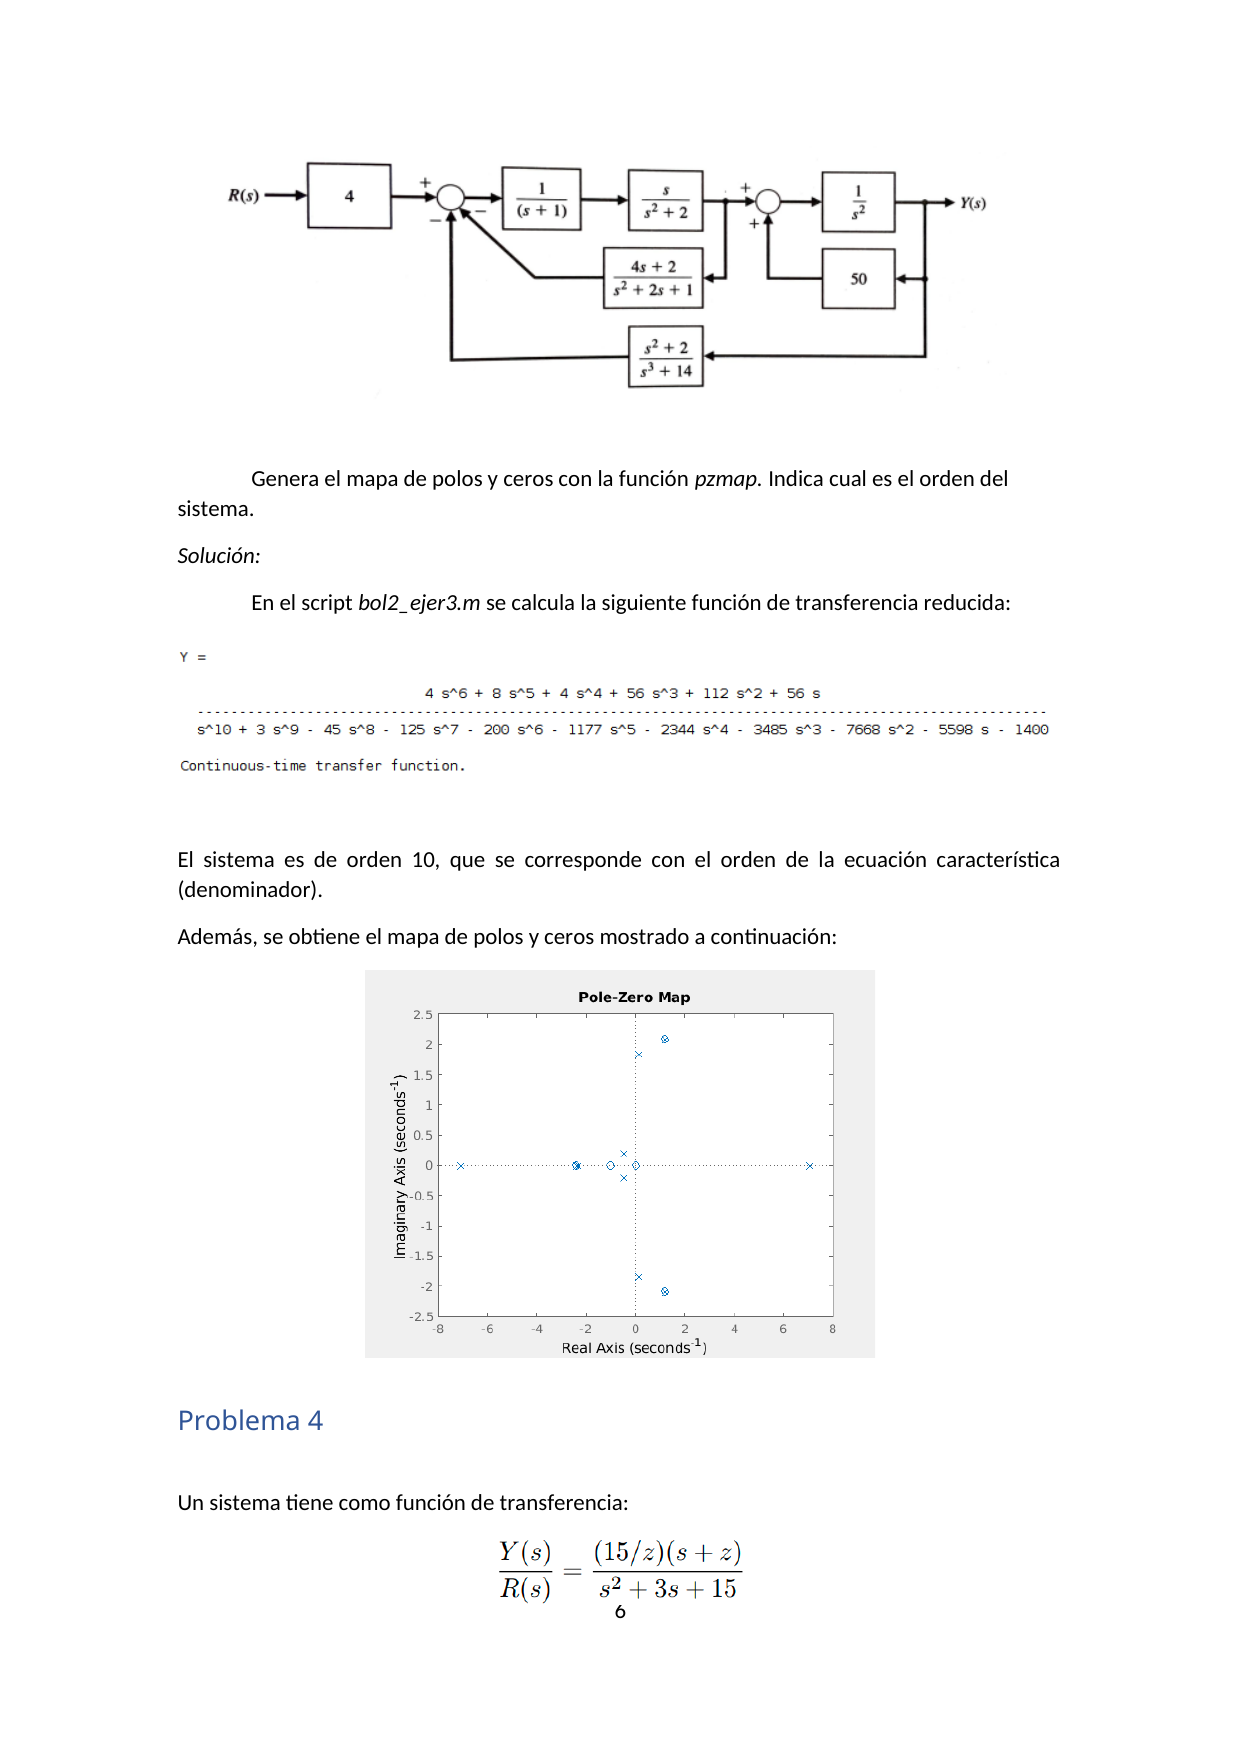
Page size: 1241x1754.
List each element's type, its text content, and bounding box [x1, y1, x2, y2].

text Genera el mapa de polos y ceros con la función pzmap. Indica cual es el orden del sistema. [177, 464, 1063, 522]
text Además, se obtiene el mapa de polos y ceros mostrado a continuación: [177, 922, 1063, 950]
text El sistema es de orden 10, que se corresponde con el orden de la ecuación característica (denominador). [177, 845, 1063, 903]
picture [177, 648, 1063, 778]
picture [492, 1535, 749, 1605]
picture [213, 146, 1027, 415]
text En el script bol2_ejer3.m se calcula la siguiente función de transferencia reducida: [177, 588, 1063, 616]
text Un sistema tiene como función de transferencia: [177, 1488, 1063, 1516]
text Solución: [177, 541, 1063, 569]
picture [365, 970, 876, 1358]
subtitle Problema 4 [177, 1401, 1063, 1438]
